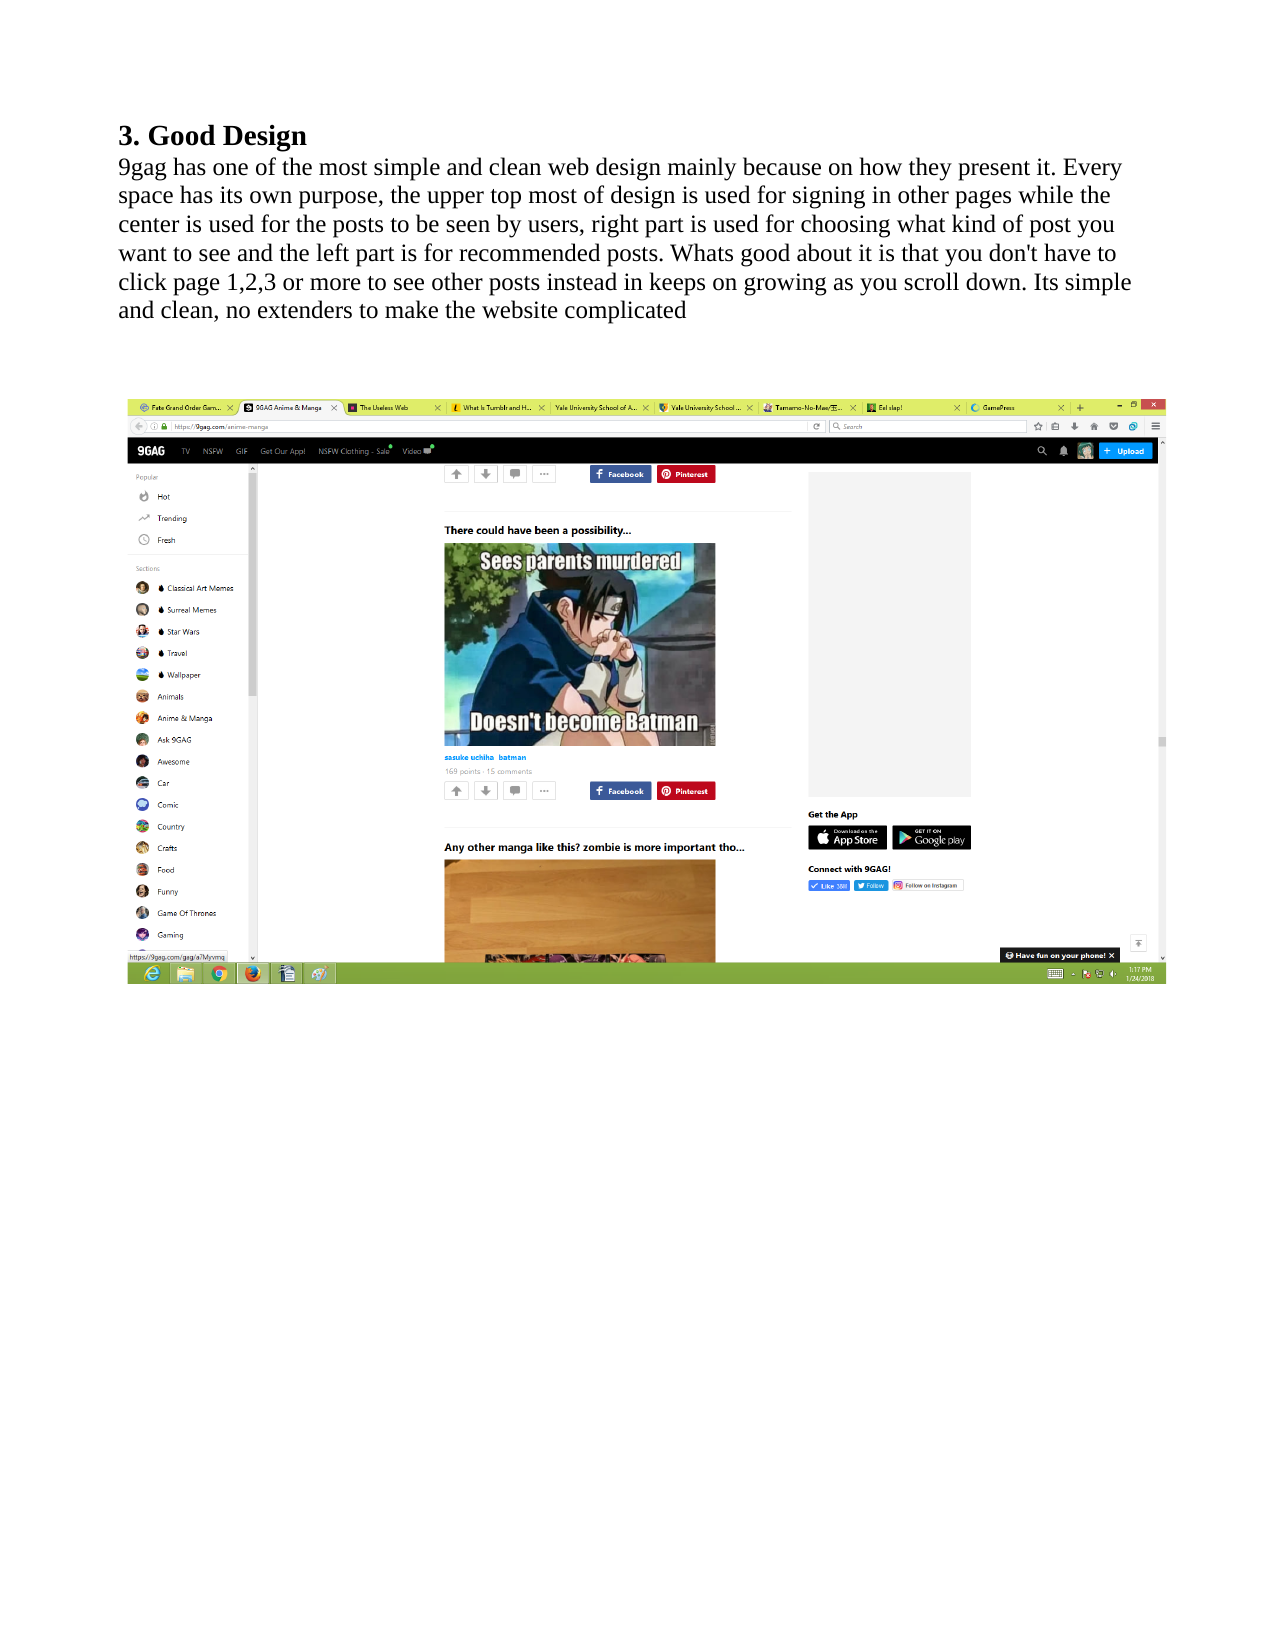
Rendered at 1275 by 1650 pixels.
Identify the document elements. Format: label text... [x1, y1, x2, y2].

text 9gag has one of the most simple and clean web design mainly because on how they present it. Every space has its own purpose, the upper top most of design is used for signing in other pages while the center is used for the posts to be seen by users, right part is used for choosing what kind of post you want to see and the left part is for recommended posts. Whats good about it is that you don't have to click page 1,2,3 or more to see other posts instead in keeps on growing as you scroll down. Its simple and clean, no extenders to make the website complicated [118, 152, 1157, 324]
text 3. Good Design [118, 118, 1157, 152]
picture [127, 399, 1167, 984]
